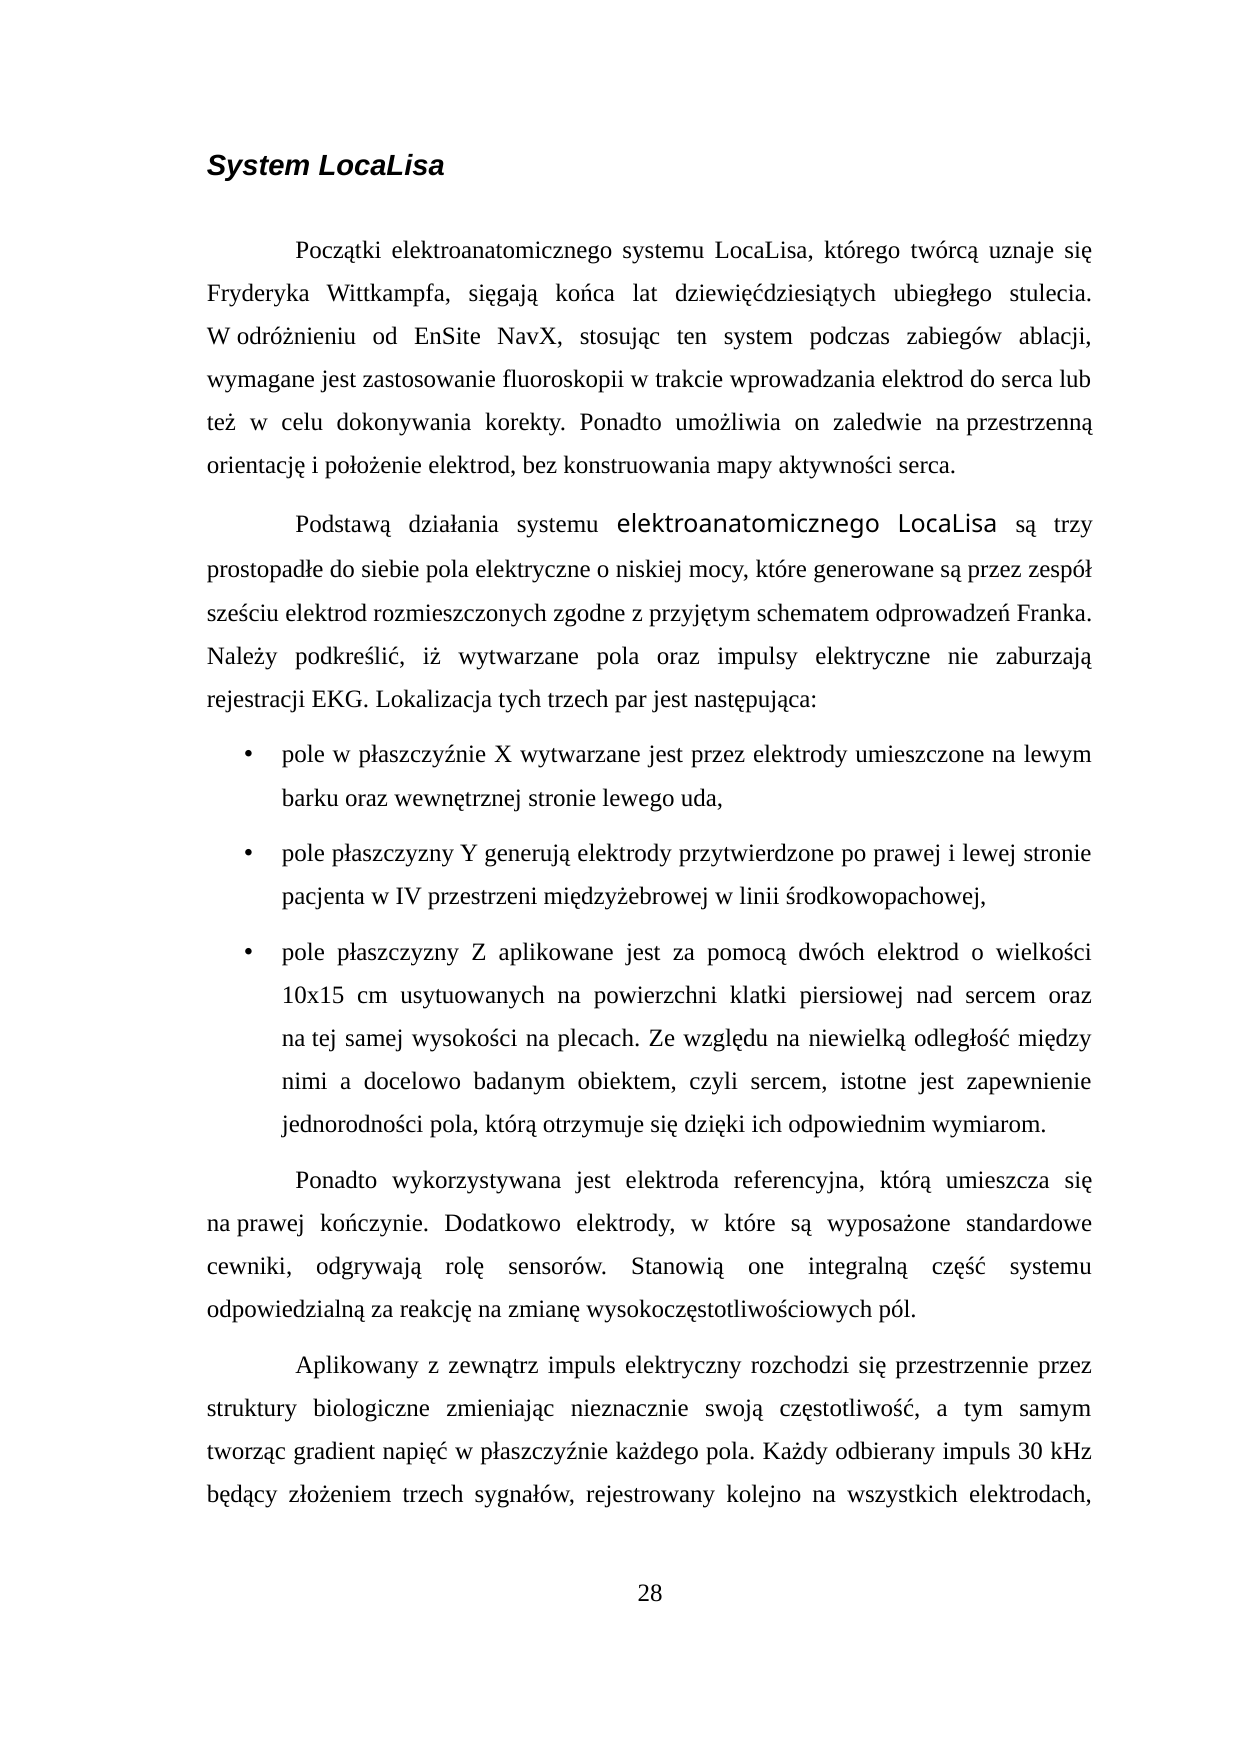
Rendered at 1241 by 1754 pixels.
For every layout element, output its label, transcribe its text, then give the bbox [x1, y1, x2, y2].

text Aplikowany z zewnątrz impuls elektryczny rozchodzi się przestrzennie przez struktury biologiczne zmieniając nieznacznie swoją częstotliwość, a tym samym tworząc gradient napięć w płaszczyźnie każdego pola. Każdy odbierany impuls 30 kHz będący złożeniem trzech sygnałów, rejestrowany kolejno na wszystkich elektrodach, [207, 1350, 1093, 1508]
list pole płaszczyzny Z aplikowane jest za pomocą dwóch elektrod o wielkości 10x15 cm usytuowanych na powierzchni klatki piersiowej nad sercem oraz na tej samej wysokości na plecach. Ze względu na niewielką odległość między nimi a docelowo badanym obiektem, czyli sercem, istotne jest zapewnienie jednorodności pola, którą otrzymuje się dzięki ich odpowiednim wymiarom. [244, 937, 1093, 1138]
subtitle System LocaLisa [207, 148, 1093, 181]
text Ponadto wykorzystywana jest elektroda referencyjna, którą umieszcza się na prawej kończynie. Dodatkowo elektrody, w które są wyposażone standardowe cewniki, odgrywają rolę sensorów. Stanowią one integralną część systemu odpowiedzialną za reakcję na zmianę wysokoczęstotliwościowych pól. [207, 1165, 1093, 1323]
text Podstawą działania systemu elektroanatomicznego LocaLisa są trzy prostopadłe do siebie pola elektryczne o niskiej mocy, które generowane są przez zespół sześciu elektrod rozmieszczonych zgodne z przyjętym schematem odprowadzeń Franka. Należy podkreślić, iż wytwarzane pola oraz impulsy elektryczne nie zaburzają rejestracji EKG. Lokalizacja tych trzech par jest następująca: [207, 506, 1093, 713]
list pole płaszczyzny Y generują elektrody przytwierdzone po prawej i lewej stronie pacjenta w IV przestrzeni międzyżebrowej w linii środkowopachowej, [244, 838, 1093, 910]
text Początki elektroanatomicznego systemu LocaLisa, którego twórcą uznaje się Fryderyka Wittkampfa, sięgają końca lat dziewięćdziesiątych ubiegłego stulecia. W odróżnieniu od EnSite NavX, stosując ten system podczas zabiegów ablacji, wymagane jest zastosowanie fluoroskopii w trakcie wprowadzania elektrod do serca lub też w celu dokonywania korekty. Ponadto umożliwia on zaledwie na przestrzenną orientację i położenie elektrod, bez konstruowania mapy aktywności serca. [207, 235, 1093, 479]
list pole w płaszczyźnie X wytwarzane jest przez elektrody umieszczone na lewym barku oraz wewnętrznej stronie lewego uda, [244, 739, 1093, 811]
